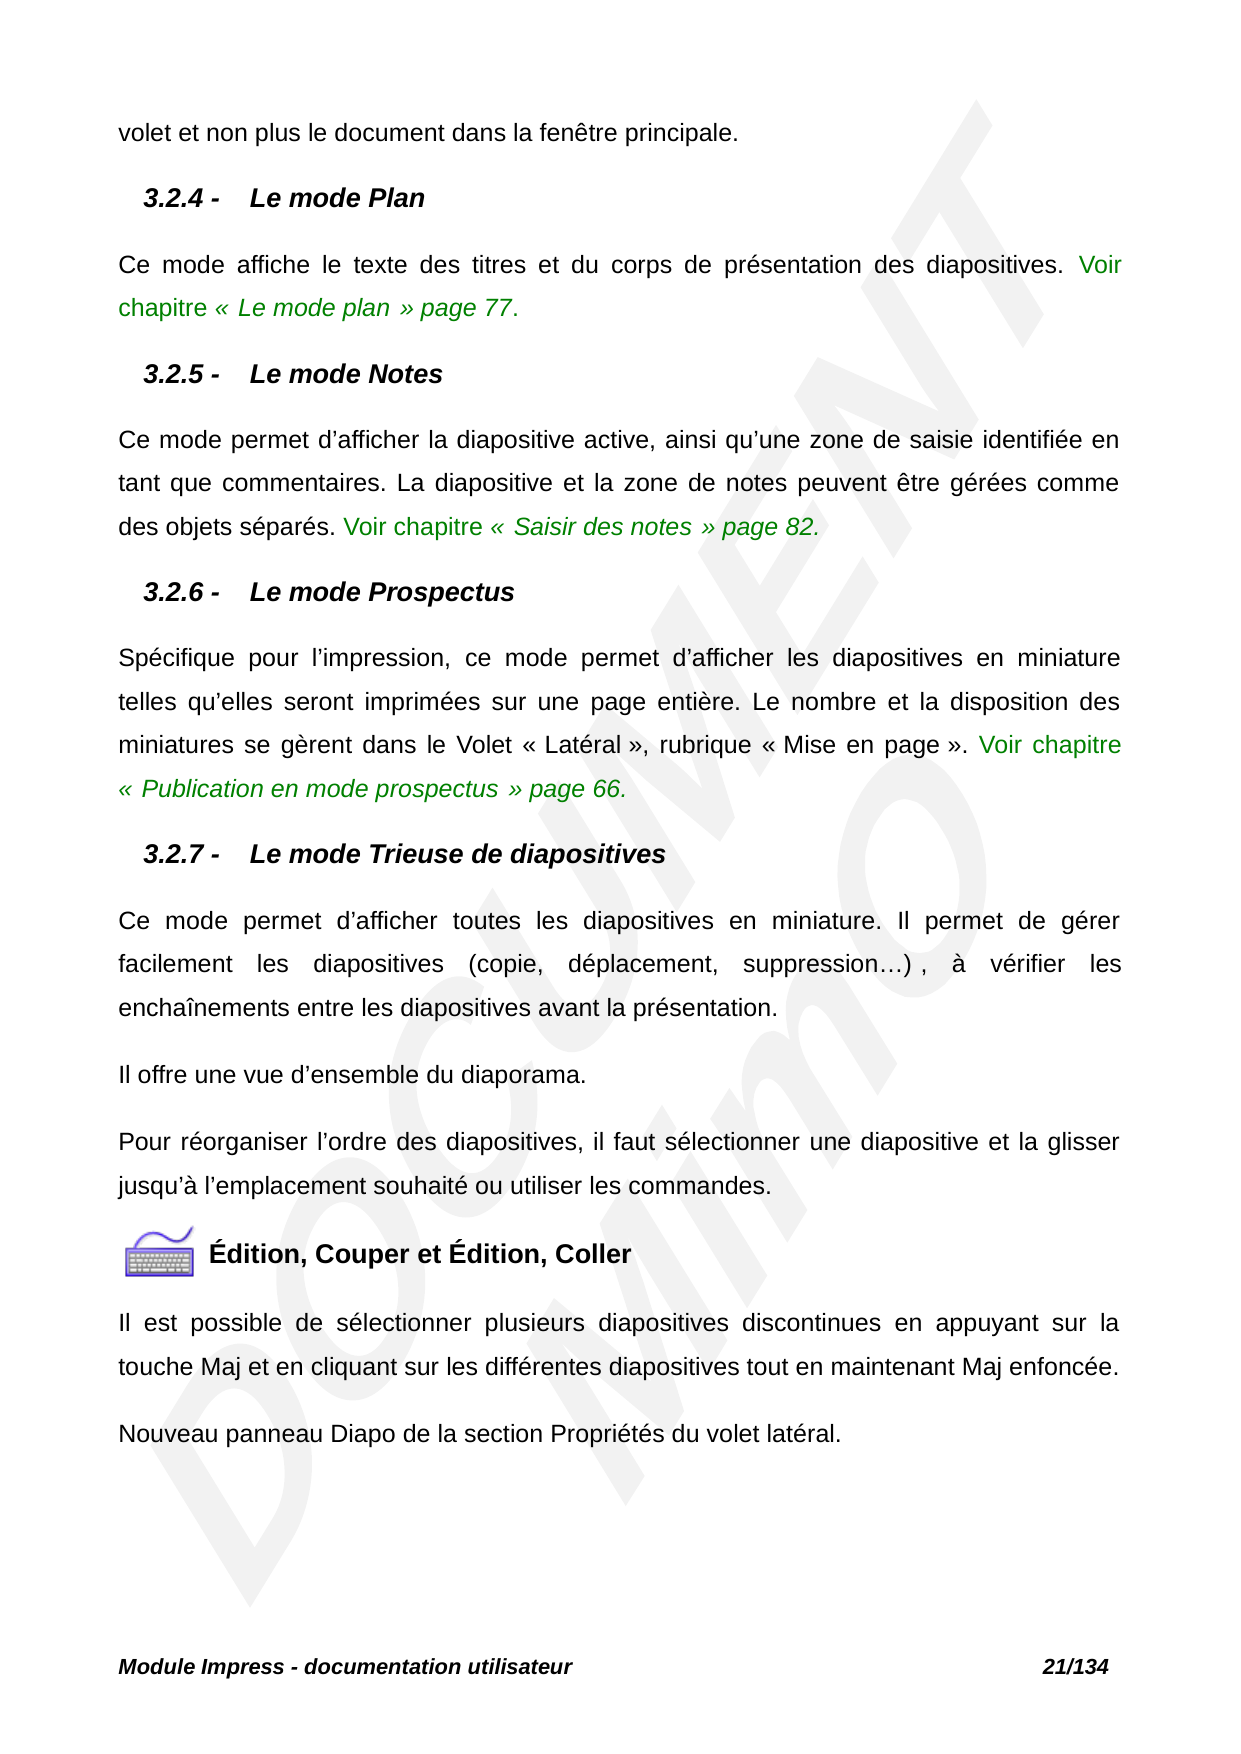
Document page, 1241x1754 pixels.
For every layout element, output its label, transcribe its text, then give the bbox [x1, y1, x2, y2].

subtitle Le mode Notes [143, 357, 1122, 388]
text Il est possible de sélectionner plusieurs diapositives discontinues en appuyant sur la touche Maj et en cliquant sur les différentes diapositives tout en maintenant Maj enfoncée. [118, 1308, 1122, 1381]
subtitle Le mode Prospectus [143, 576, 1122, 607]
text Nouveau panneau Diapo de la section Propriétés du volet latéral. [118, 1419, 1122, 1448]
text Il offre une vue d’ensemble du diaporama. [118, 1060, 1122, 1089]
picture [121, 1215, 197, 1291]
subtitle Le mode Plan [143, 182, 1122, 213]
text Pour réorganiser l’ordre des diapositives, il faut sélectionner une diapositive et la glisser jusqu’à l’emplacement souhaité ou utiliser les commandes. [118, 1127, 1122, 1199]
text Ce mode affiche le texte des titres et du corps de présentation des diapositives. Voir chapitre « Le mode plan » page 78. [118, 249, 1122, 322]
text volet et non plus le document dans la fenêtre principale. [118, 118, 1122, 147]
text Spécifique pour l’impression, ce mode permet d’afficher les diapositives en miniature telles qu’elles seront imprimées sur une page entière. Le nombre et la disposition des miniatures se gèrent dans le Volet « Latéral », rubrique « Mise en page ». Voir chapitre « Publication en mode prospectus » page 67. [118, 643, 1122, 803]
text Édition, Couper et Édition, Coller [197, 1238, 1122, 1269]
text Ce mode permet d’afficher toutes les diapositives en miniature. Il permet de gérer facilement les diapositives (copie, déplacement, suppression…) , à vérifier les enchaînements entre les diapositives avant la présentation. [118, 906, 1122, 1022]
text Ce mode permet d’afficher la diapositive active, ainsi qu’une zone de saisie identifiée en tant que commentaires. La diapositive et la zone de notes peuvent être gérées comme des objets séparés. Voir chapitre « Saisir des notes » page 83. [118, 425, 1122, 541]
subtitle Le mode Trieuse de diapositives [143, 838, 1122, 869]
